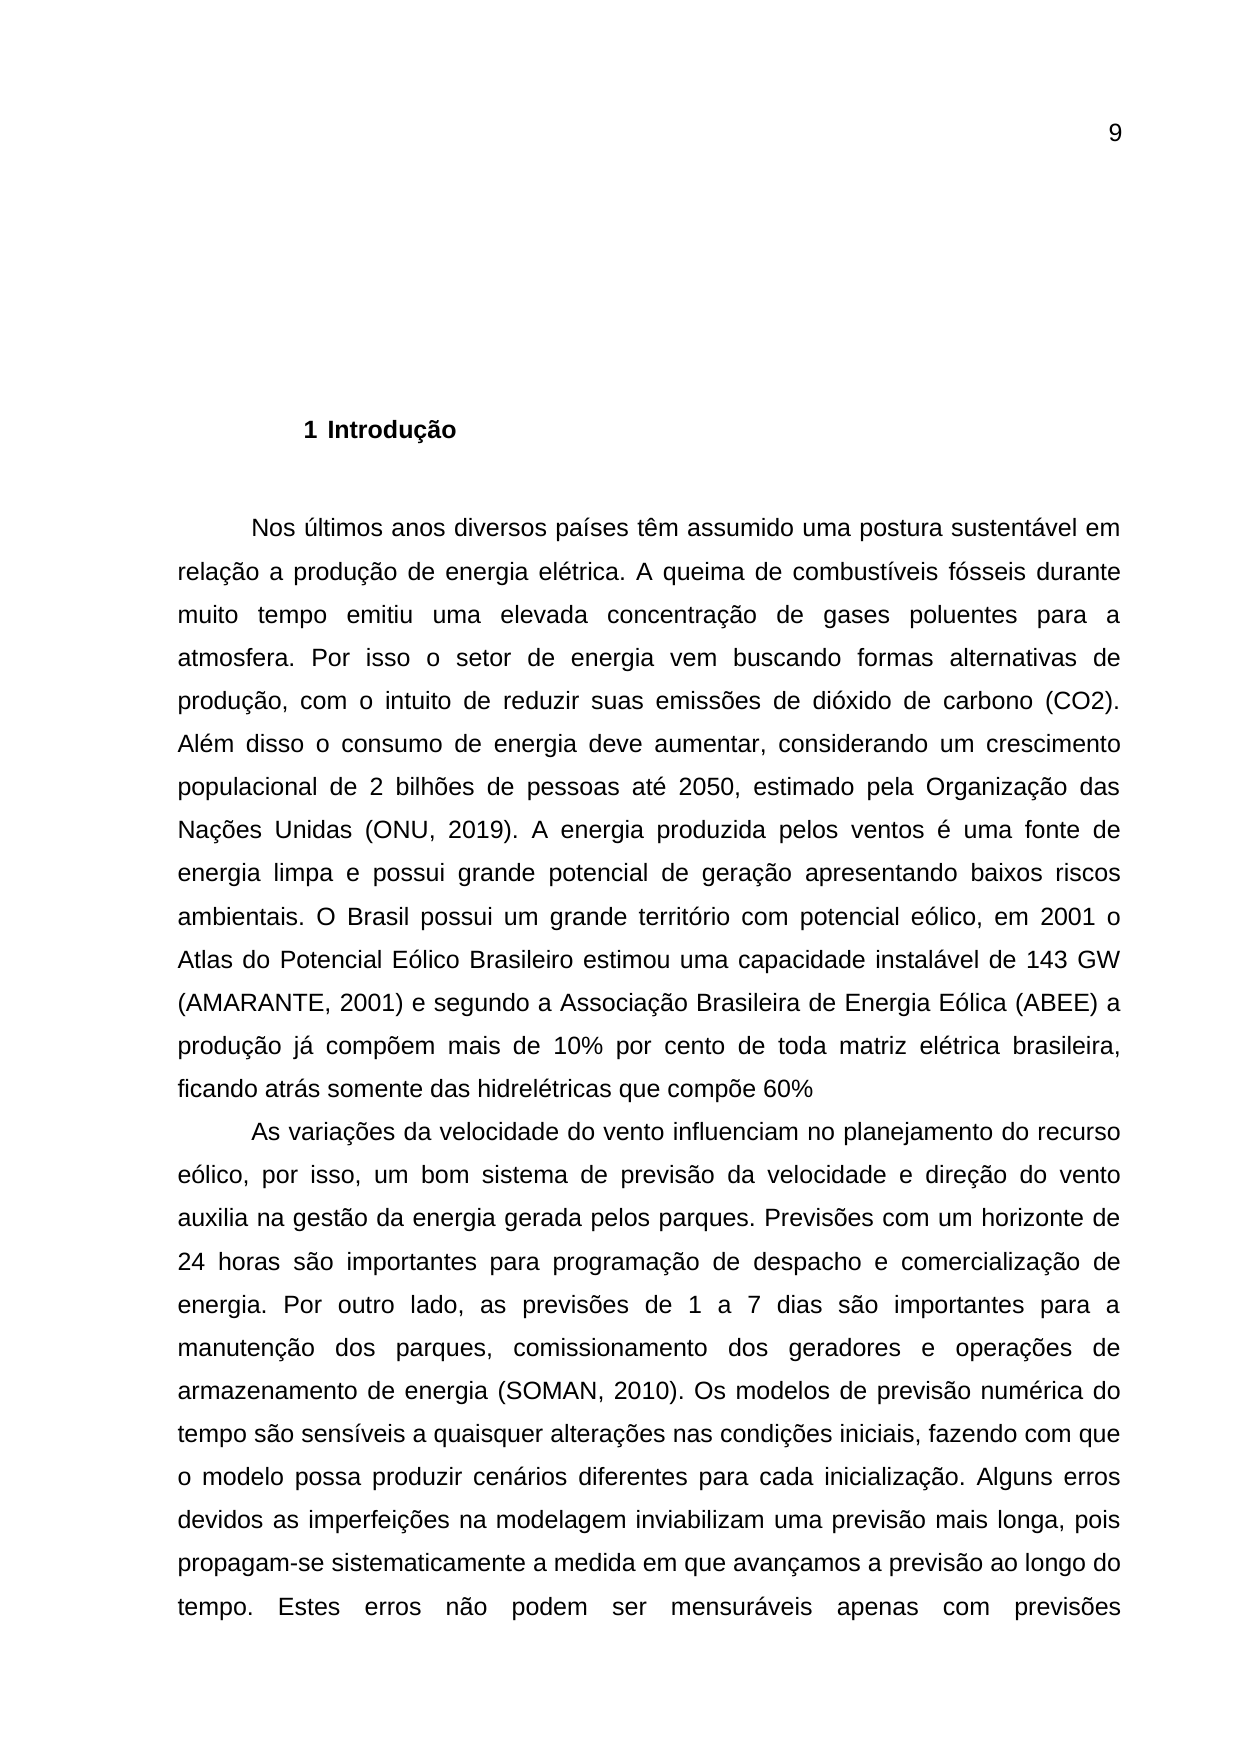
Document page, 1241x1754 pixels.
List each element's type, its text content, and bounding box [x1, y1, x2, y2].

text As variações da velocidade do vento influenciam no planejamento do recurso eólico, por isso, um bom sistema de previsão da velocidade e direção do vento auxilia na gestão da energia gerada pelos parques. Previsões com um horizonte de 24 horas são importantes para programação de despacho e comercialização de energia. Por outro lado, as previsões de 1 a 7 dias são importantes para a manutenção dos parques, comissionamento dos geradores e operações de armazenamento de energia (SOMAN, 2010). Os modelos de previsão numérica do tempo são sensíveis a quaisquer alterações nas condições iniciais, fazendo com que o modelo possa produzir cenários diferentes para cada inicialização. Alguns erros devidos as imperfeições na modelagem inviabilizam uma previsão mais longa, pois propagam-se sistematicamente a medida em que avançamos a previsão ao longo do tempo. Estes erros não podem ser mensuráveis apenas com previsões [177, 1117, 1122, 1620]
text Nos últimos anos diversos países têm assumido uma postura sustentável em relação a produção de energia elétrica. A queima de combustíveis fósseis durante muito tempo emitiu uma elevada concentração de gases poluentes para a atmosfera. Por isso o setor de energia vem buscando formas alternativas de produção, com o intuito de reduzir suas emissões de dióxido de carbono (CO2). Além disso o consumo de energia deve aumentar, considerando um crescimento populacional de 2 bilhões de pessoas até 2050, estimado pela Organização das Nações Unidas (ONU, 2019). A energia produzida pelos ventos é uma fonte de energia limpa e possui grande potencial de geração apresentando baixos riscos ambientais. O Brasil possui um grande território com potencial eólico, em 2001 o Atlas do Potencial Eólico Brasileiro estimou uma capacidade instalável de 143 GW (AMARANTE, 2001) e segundo a Associação Brasileira de Energia Eólica (ABEE) a produção já compõem mais de 10% por cento de toda matriz elétrica brasileira, ficando atrás somente das hidrelétricas que compõe 60% [177, 513, 1122, 1103]
subtitle Introdução [215, 415, 1122, 443]
